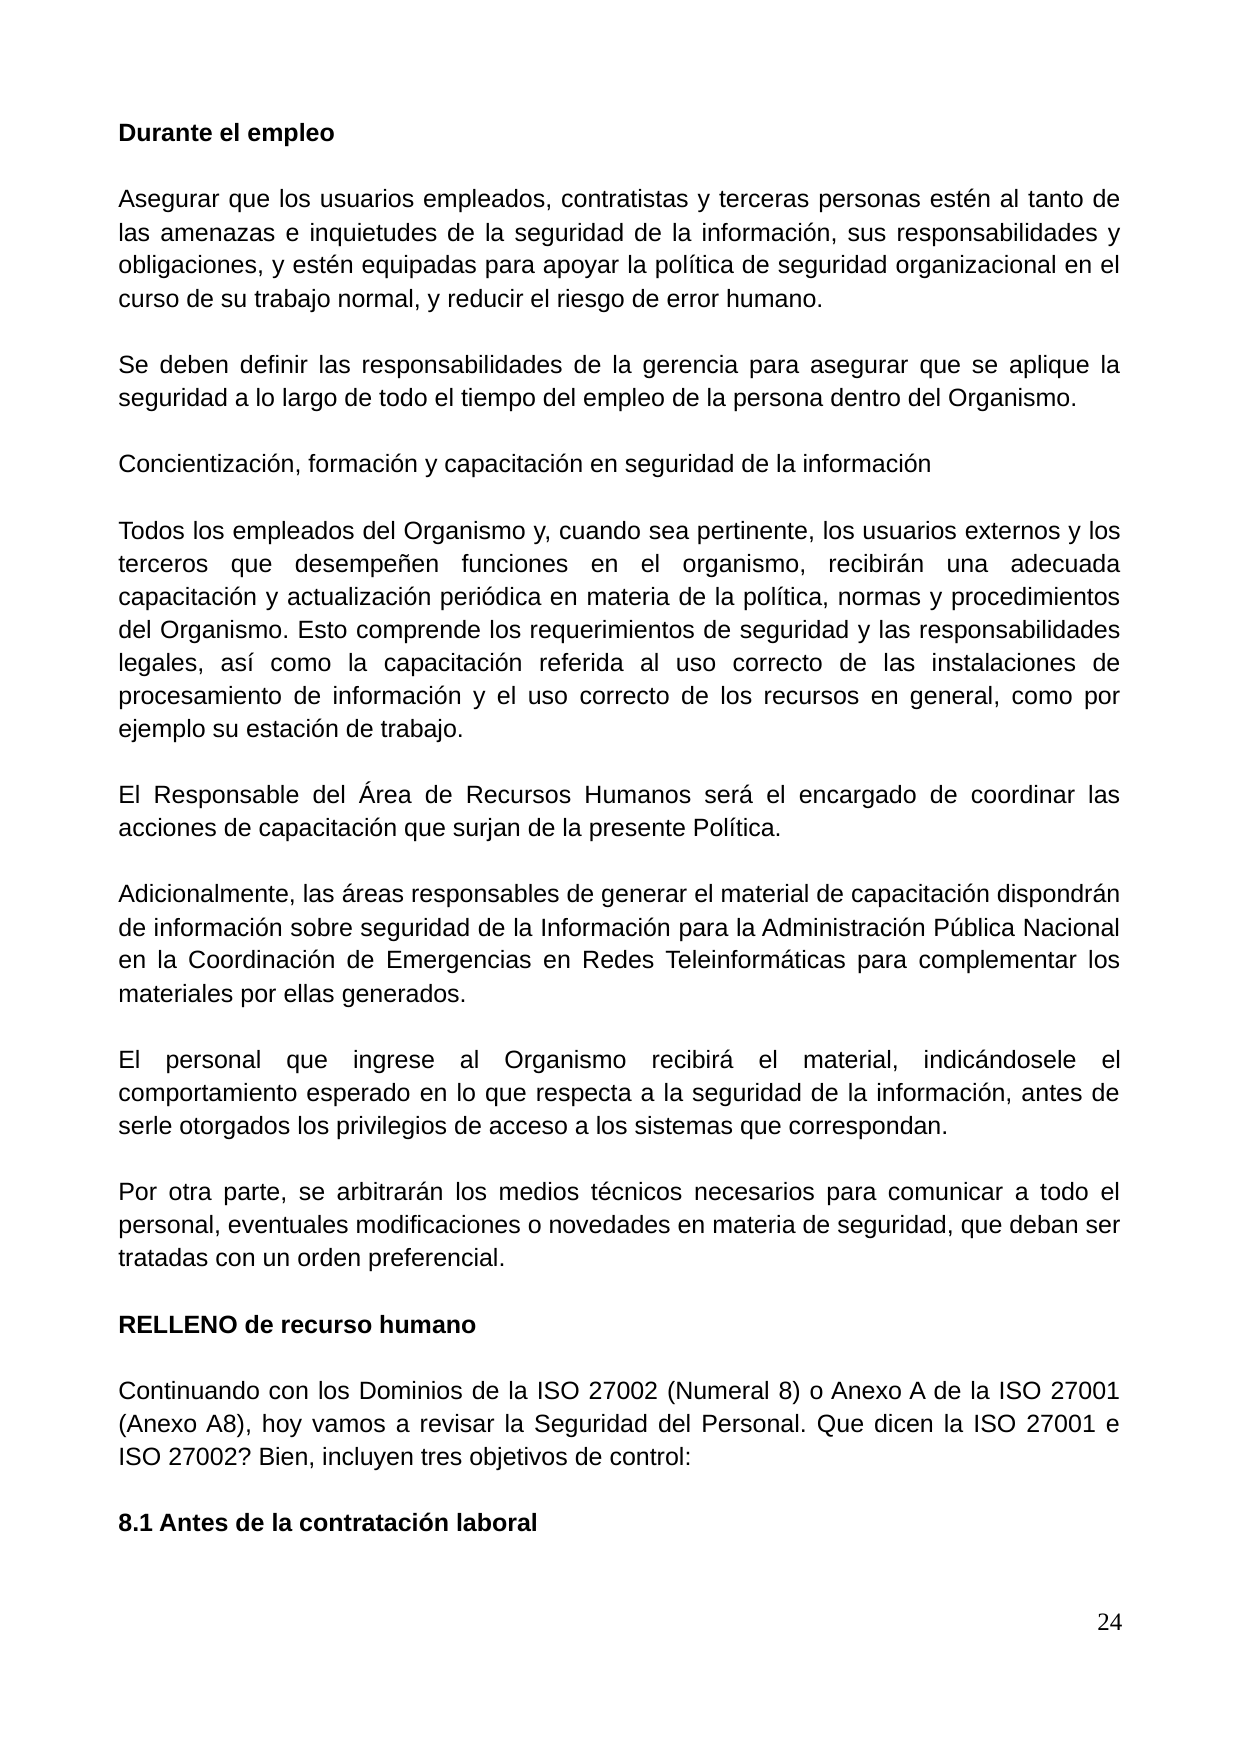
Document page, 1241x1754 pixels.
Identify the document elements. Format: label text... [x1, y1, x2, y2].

text Todos los empleados del Organismo y, cuando sea pertinente, los usuarios externos y los terceros que desempeñen funciones en el organismo, recibirán una adecuada capacitación y actualización periódica en materia de la política, normas y procedimientos del Organismo. Esto comprende los requerimientos de seguridad y las responsabilidades legales, así como la capacitación referida al uso correcto de las instalaciones de procesamiento de información y el uso correcto de los recursos en general, como por ejemplo su estación de trabajo. [118, 516, 1122, 742]
text Concientización, formación y capacitación en seguridad de la información [118, 449, 1122, 478]
text Por otra parte, se arbitrarán los medios técnicos necesarios para comunicar a todo el personal, eventuales modificaciones o novedades en materia de seguridad, que deban ser tratadas con un orden preferencial. [118, 1177, 1122, 1272]
text Se deben definir las responsabilidades de la gerencia para asegurar que se aplique la seguridad a lo largo de todo el tiempo del empleo de la persona dentro del Organismo. [118, 350, 1122, 412]
text El Responsable del Área de Recursos Humanos será el encargado de coordinar las acciones de capacitación que surjan de la presente Política. [118, 780, 1122, 842]
text Asegurar que los usuarios empleados, contratistas y terceras personas estén al tanto de las amenazas e inquietudes de la seguridad de la información, sus responsabilidades y obligaciones, y estén equipadas para apoyar la política de seguridad organizacional en el curso de su trabajo normal, y reducir el riesgo de error humano. [118, 184, 1122, 312]
text Adicionalmente, las áreas responsables de generar el material de capacitación dispondrán de información sobre seguridad de la Información para la Administración Pública Nacional en la Coordinación de Emergencias en Redes Teleinformáticas para complementar los materiales por ellas generados. [118, 879, 1122, 1007]
text Continuando con los Dominios de la ISO 27002 (Numeral 8) o Anexo A de la ISO 27001 (Anexo A8), hoy vamos a revisar la Seguridad del Personal. Que dicen la ISO 27001 e ISO 27002? Bien, incluyen tres objetivos de control: [118, 1376, 1122, 1471]
text Durante el empleo [118, 118, 1122, 147]
text RELLENO de recurso humano [118, 1310, 1122, 1338]
text 8.1 Antes de la contratación laboral [118, 1508, 1122, 1537]
text El personal que ingrese al Organismo recibirá el material, indicándosele el comportamiento esperado en lo que respecta a la seguridad de la información, antes de serle otorgados los privilegios de acceso a los sistemas que correspondan. [118, 1045, 1122, 1140]
